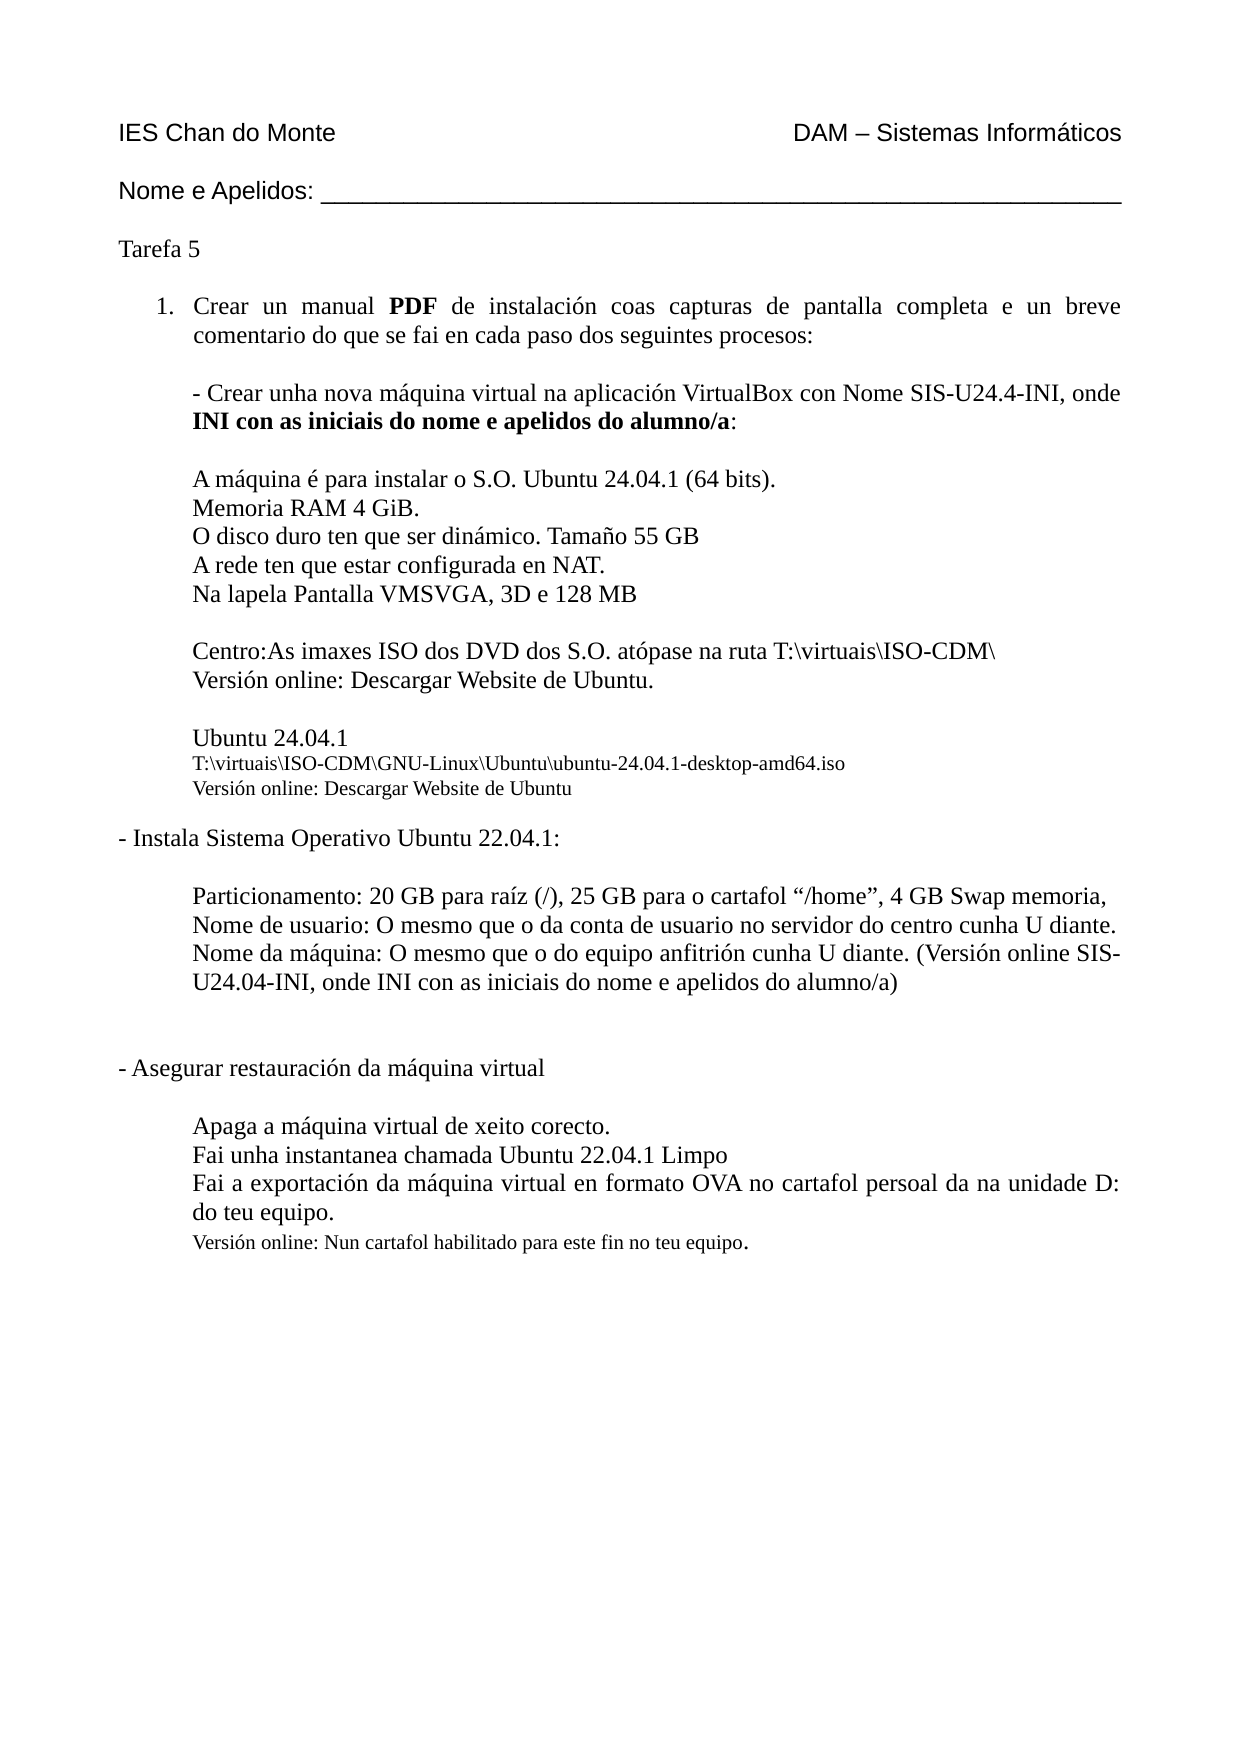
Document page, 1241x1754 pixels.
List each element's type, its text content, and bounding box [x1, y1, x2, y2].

text Ubuntu 24.04.1 [192, 723, 1122, 751]
text Nome de usuario: O mesmo que o da conta de usuario no servidor do centro cunha U diante. [192, 910, 1122, 938]
text O disco duro ten que ser dinámico. Tamaño 55 GB [192, 521, 1122, 550]
text Versión online: Nun cartafol habilitado para este fin no teu equipo. [192, 1226, 1122, 1255]
text - Asegurar restauración da máquina virtual [118, 1053, 1122, 1082]
text Centro:As imaxes ISO dos DVD dos S.O. atópase na ruta T:\virtuais\ISO-CDM\ [192, 636, 1122, 665]
text Na lapela Pantalla VMSVGA, 3D e 128 MB [192, 579, 1122, 608]
text Nome da máquina: O mesmo que o do equipo anfitrión cunha U diante. (Versión online SIS-U24.04-INI, onde INI con as iniciais do nome e apelidos do alumno/a) [192, 938, 1122, 996]
text Apaga a máquina virtual de xeito corecto. [192, 1111, 1122, 1140]
text A máquina é para instalar o S.O. Ubuntu 24.04.1 (64 bits). [192, 464, 1122, 493]
text Tarefa 5 [118, 234, 1122, 263]
text Versión online: Descargar Website de Ubuntu [192, 775, 1122, 799]
text A rede ten que estar configurada en NAT. [192, 550, 1122, 579]
text Particionamento: 20 GB para raíz (/), 25 GB para o cartafol “/home”, 4 GB Swap memoria, [192, 881, 1122, 910]
text Memoria RAM 4 GiB. [192, 493, 1122, 521]
text Versión online: Descargar Website de Ubuntu. [192, 665, 1122, 694]
text - Crear unha nova máquina virtual na aplicación VirtualBox con Nome SIS-U24.4-INI, onde INI con as iniciais do nome e apelidos do alumno/a: [192, 378, 1122, 435]
list Crear un manual PDF de instalación coas capturas de pantalla completa e un breve comentario do que se fai en cada paso dos seguintes procesos: [156, 291, 1122, 349]
text Fai a exportación da máquina virtual en formato OVA no cartafol persoal da na unidade D: do teu equipo. [192, 1168, 1122, 1226]
text Fai unha instantanea chamada Ubuntu 22.04.1 Limpo [192, 1140, 1122, 1168]
text T:\virtuais\ISO-CDM\GNU-Linux\Ubuntu\ubuntu-24.04.1-desktop-amd64.iso [192, 751, 1122, 775]
text - Instala Sistema Operativo Ubuntu 22.04.1: [118, 823, 1122, 852]
